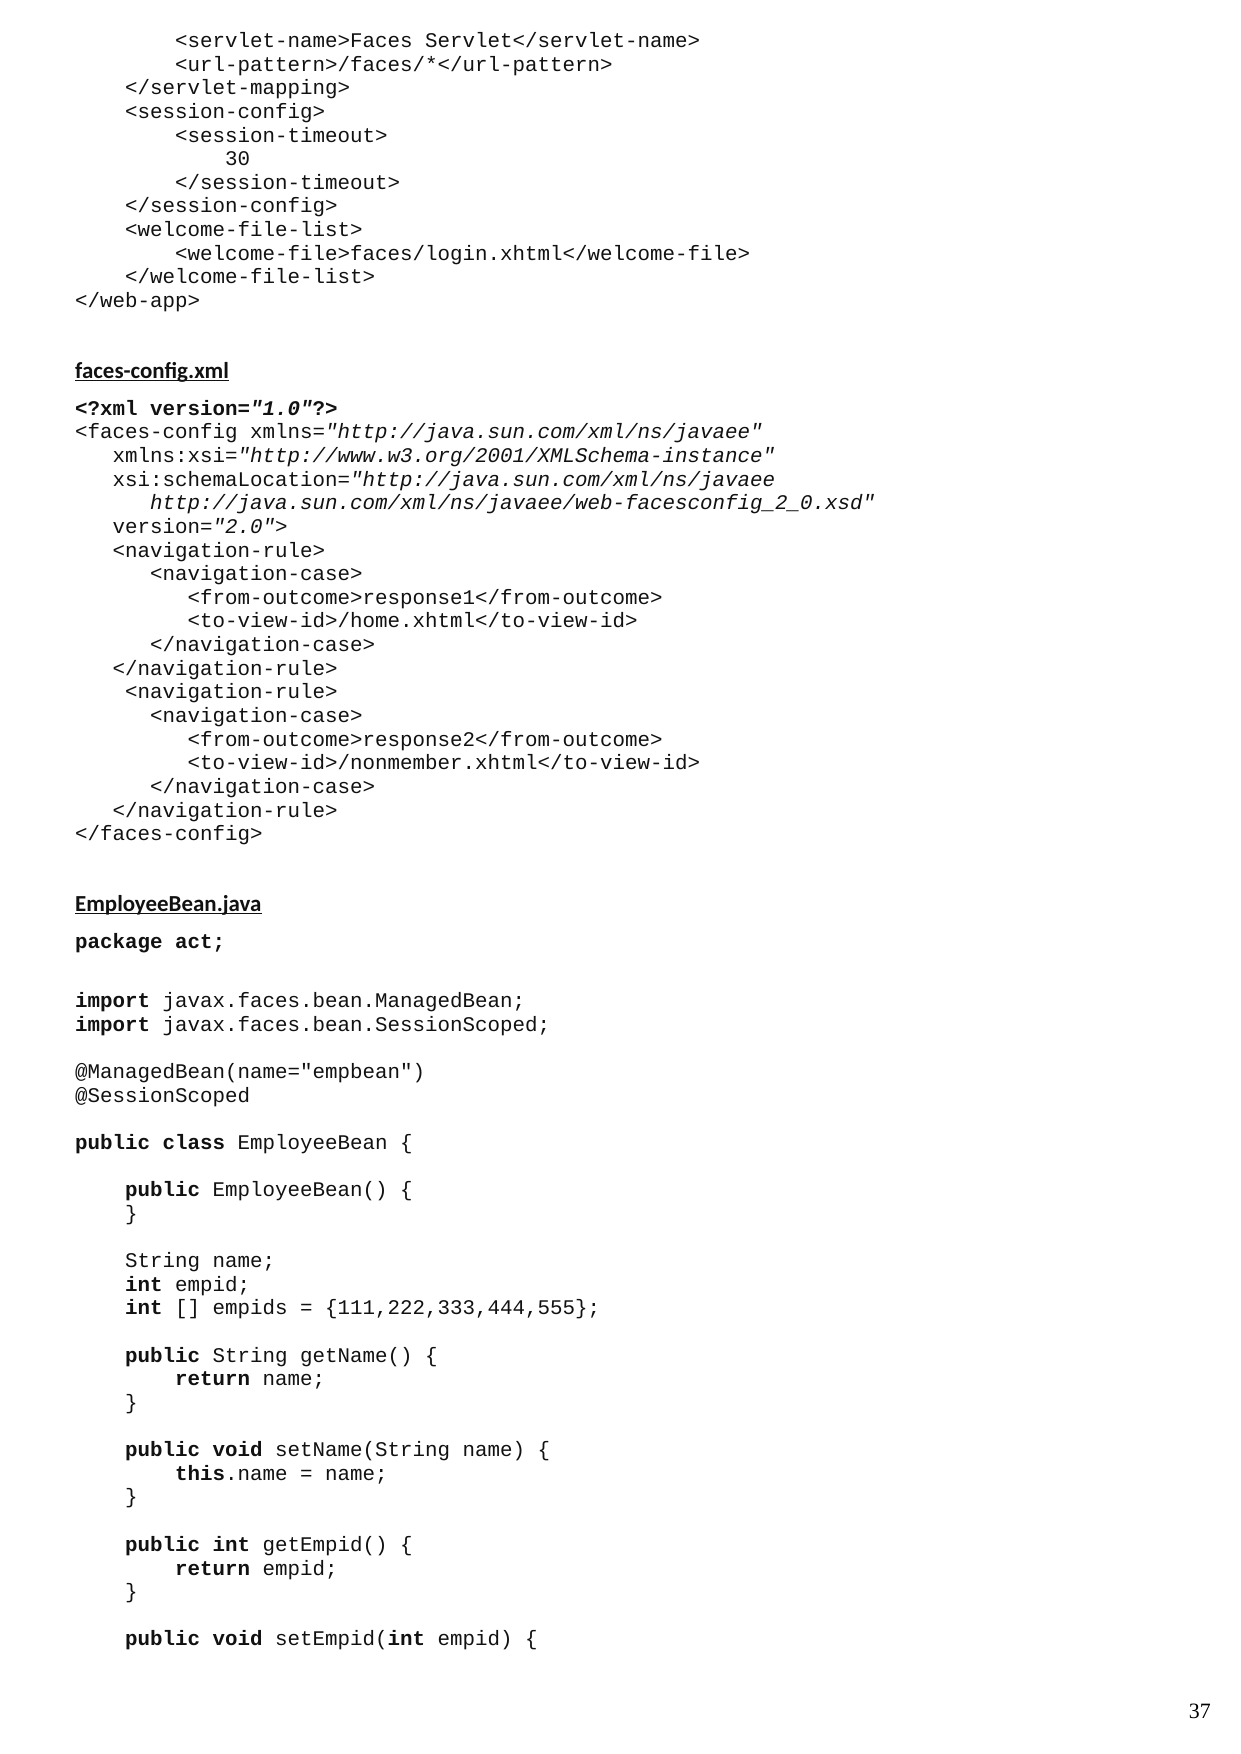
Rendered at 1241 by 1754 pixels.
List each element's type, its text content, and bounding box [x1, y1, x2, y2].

text public class EmployeeBean { [75, 1132, 1211, 1156]
text </faces-config> [75, 823, 1211, 847]
text public String getName() { [75, 1345, 1211, 1368]
text <servlet-name>Faces Servlet</servlet-name> [75, 30, 1211, 54]
text @ManagedBean(name="empbean") [75, 1061, 1211, 1084]
text } [75, 1487, 1211, 1510]
text return empid; [75, 1557, 1211, 1581]
text this.name = name; [75, 1463, 1211, 1487]
text <from-outcome>response1</from-outcome> [75, 587, 1211, 611]
text import javax.faces.bean.SessionScoped; [75, 1014, 1211, 1037]
text 30 [75, 148, 1211, 172]
text <navigation-rule> [75, 681, 1211, 705]
text int [] empids = {111,222,333,444,555}; [75, 1297, 1211, 1321]
text <welcome-file>faces/login.xhtml</welcome-file> [75, 243, 1211, 266]
text } [75, 1581, 1211, 1605]
text EmployeeBean.java [75, 889, 1211, 917]
text <session-config> [75, 101, 1211, 124]
text public EmployeeBean() { [75, 1179, 1211, 1203]
text faces-config.xml [75, 356, 1211, 384]
text </web-app> [75, 290, 1211, 314]
text String name; [75, 1250, 1211, 1274]
text <welcome-file-list> [75, 219, 1211, 243]
text <faces-config xmlns="http://java.sun.com/xml/ns/javaee" [75, 421, 1211, 445]
text </servlet-mapping> [75, 77, 1211, 101]
text public void setName(String name) { [75, 1439, 1211, 1463]
text <?xml version="1.0"?> [75, 398, 1211, 421]
text </welcome-file-list> [75, 266, 1211, 290]
text <to-view-id>/nonmember.xhtml</to-view-id> [75, 752, 1211, 776]
text public int getEmpid() { [75, 1534, 1211, 1557]
text } [75, 1203, 1211, 1226]
text </navigation-rule> [75, 800, 1211, 823]
text @SessionScoped [75, 1084, 1211, 1108]
text <session-timeout> [75, 124, 1211, 148]
text <from-outcome>response2</from-outcome> [75, 729, 1211, 752]
text </navigation-rule> [75, 658, 1211, 681]
text } [75, 1392, 1211, 1416]
text version="2.0"> [75, 516, 1211, 539]
text </session-timeout> [75, 172, 1211, 196]
text </session-config> [75, 196, 1211, 219]
text </navigation-case> [75, 776, 1211, 800]
text int empid; [75, 1274, 1211, 1297]
text xmlns:xsi="http://www.w3.org/2001/XMLSchema-instance" [75, 445, 1211, 469]
text <navigation-case> [75, 563, 1211, 587]
text import javax.faces.bean.ManagedBean; [75, 990, 1211, 1014]
text </navigation-case> [75, 634, 1211, 658]
text <navigation-rule> [75, 539, 1211, 563]
text <navigation-case> [75, 705, 1211, 729]
text public void setEmpid(int empid) { [75, 1628, 1211, 1652]
text http://java.sun.com/xml/ns/javaee/web-facesconfig_2_0.xsd" [75, 492, 1211, 516]
text xsi:schemaLocation="http://java.sun.com/xml/ns/javaee [75, 469, 1211, 492]
text <to-view-id>/home.xhtml</to-view-id> [75, 611, 1211, 634]
text package act; [75, 931, 1211, 954]
text return name; [75, 1368, 1211, 1392]
text <url-pattern>/faces/*</url-pattern> [75, 54, 1211, 77]
